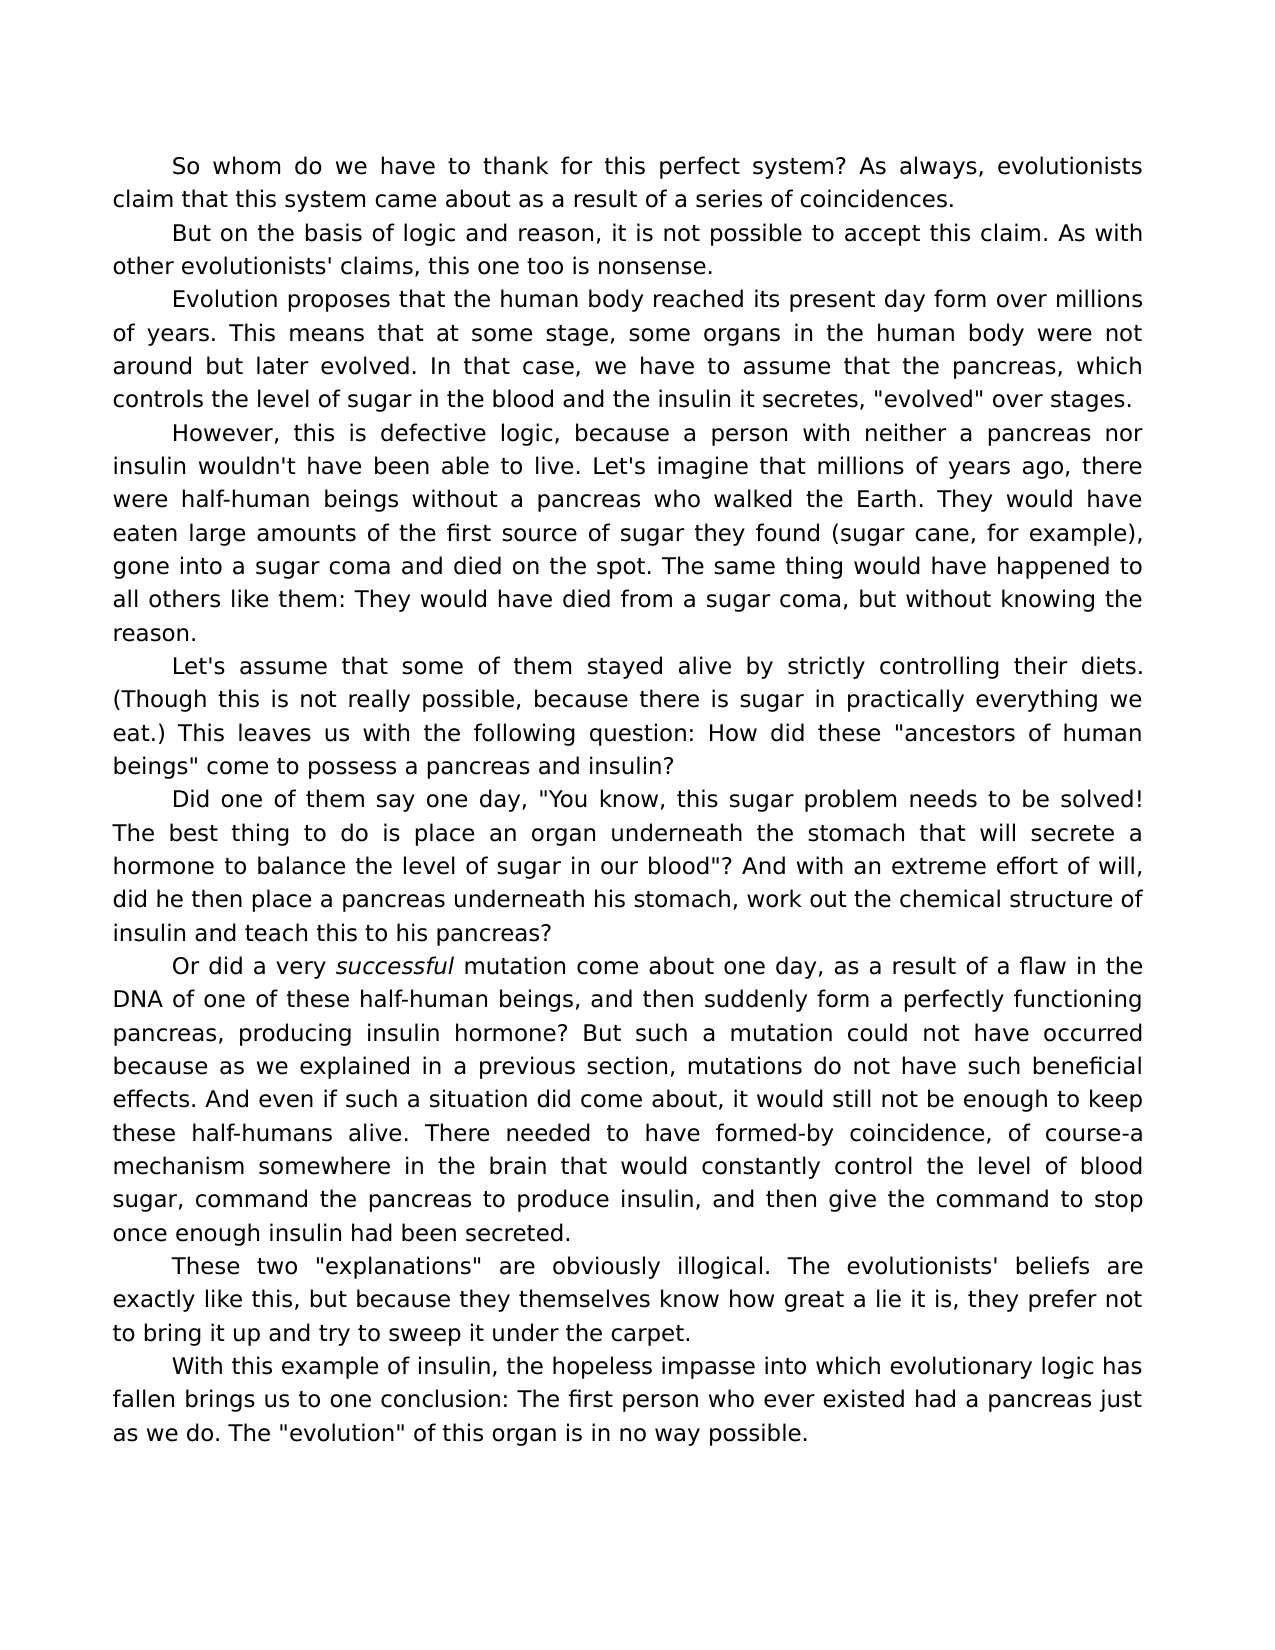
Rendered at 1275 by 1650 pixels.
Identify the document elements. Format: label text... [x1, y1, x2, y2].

text However, this is defective logic, because a person with neither a pancreas nor insulin wouldn't have been able to live. Let's imagine that millions of years ago, there were half-human beings without a pancreas who walked the Earth. They would have eaten large amounts of the first source of sugar they found (sugar cane, for example), gone into a sugar coma and died on the spot. The same thing would have happened to all others like them: They would have died from a sugar coma, but without knowing the reason. [112, 414, 1145, 648]
text Did one of them say one day, "You know, this sugar problem needs to be solved! The best thing to do is place an organ underneath the stomach that will secrete a hormone to balance the level of sugar in our blood"? And with an extreme effort of will, did he then place a pancreas underneath his stomach, work out the chemical structure of insulin and teach this to his pancreas? [112, 781, 1145, 948]
text So whom do we have to thank for this perfect system? As always, evolutionists claim that this system came about as a result of a series of coincidences. [112, 148, 1145, 214]
text With this example of insulin, the hopeless impasse into which evolutionary logic has fallen brings us to one conclusion: The first person who ever existed had a pancreas just as we do. The "evolution" of this organ is in no way possible. [112, 1348, 1145, 1448]
text Or did a very successful mutation come about one day, as a result of a flaw in the DNA of one of these half-human beings, and then suddenly form a perfectly functioning pancreas, producing insulin hormone? But such a mutation could not have occurred because as we explained in a previous section, mutations do not have such beneficial effects. And even if such a situation did come about, it would still not be enough to keep these half-humans alive. There needed to have formed-by coincidence, of course-a mechanism somewhere in the brain that would constantly control the level of blood sugar, command the pancreas to produce insulin, and then give the command to stop once enough insulin had been secreted. [112, 948, 1145, 1248]
text These two "explanations" are obviously illogical. The evolutionists' beliefs are exactly like this, but because they themselves know how great a lie it is, they prefer not to bring it up and try to sweep it under the carpet. [112, 1248, 1145, 1348]
text But on the basis of logic and reason, it is not possible to accept this claim. As with other evolutionists' claims, this one too is nonsense. [112, 214, 1145, 281]
text Let's assume that some of them stayed alive by strictly controlling their diets. (Though this is not really possible, because there is sugar in practically everything we eat.) This leaves us with the following question: How did these "ancestors of human beings" come to possess a pancreas and insulin? [112, 648, 1145, 781]
text Evolution proposes that the human body reached its present day form over millions of years. This means that at some stage, some organs in the human body were not around but later evolved. In that case, we have to assume that the pancreas, which controls the level of sugar in the blood and the insulin it secretes, "evolved" over stages. [112, 281, 1145, 414]
